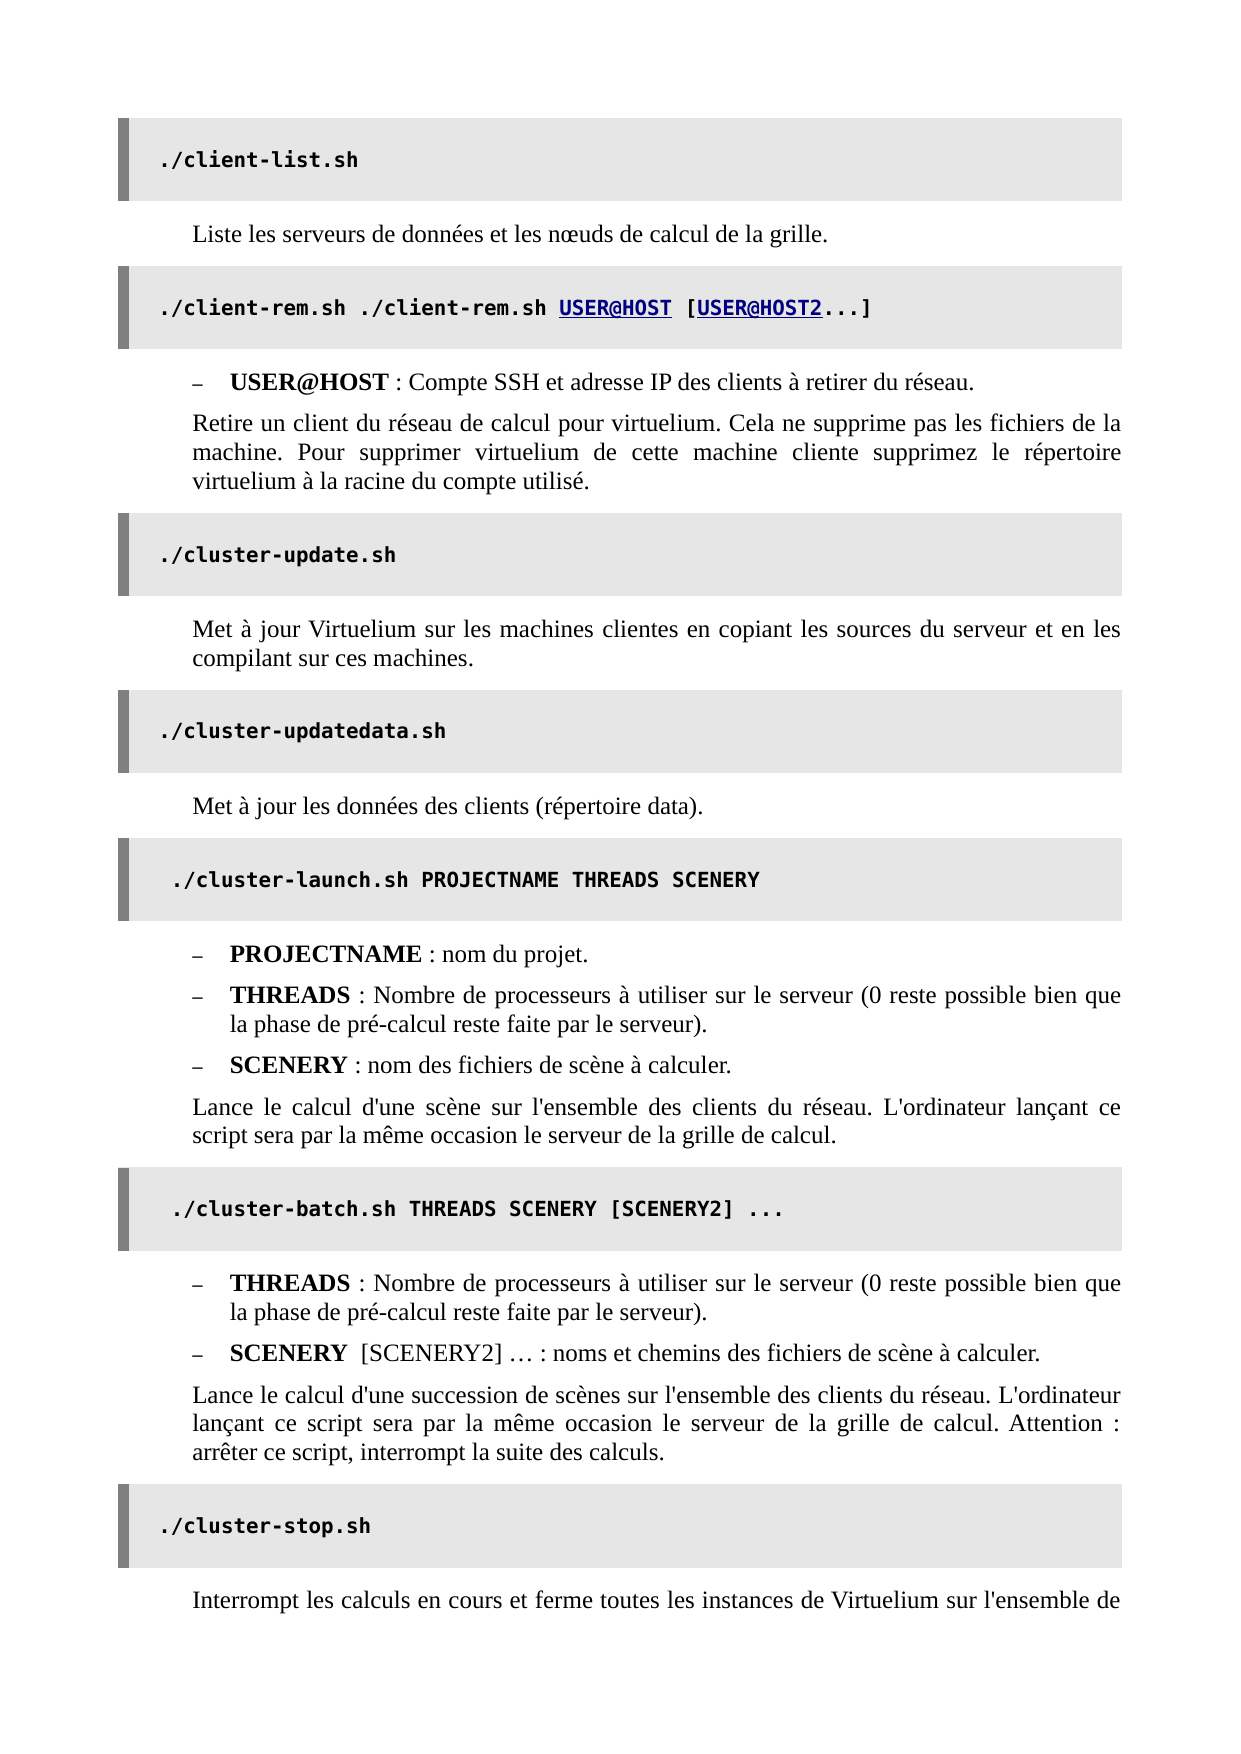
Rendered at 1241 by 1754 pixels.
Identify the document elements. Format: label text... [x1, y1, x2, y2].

text ./client-list.sh [129, 118, 1122, 201]
text Retire un client du réseau de calcul pour virtuelium. Cela ne supprime pas les fichiers de la machine. Pour supprimer virtuelium de cette machine cliente supprimez le répertoire virtuelium à la racine du compte utilisé. [192, 408, 1122, 495]
text Liste les serveurs de données et les nœuds de calcul de la grille. [192, 219, 1122, 248]
text ./cluster-batch.sh THREADS SCENERY [SCENERY2] ... [118, 1167, 1122, 1251]
list THREADS : Nombre de processeurs à utiliser sur le serveur (0 reste possible bien que la phase de pré-calcul reste faite par le serveur). [192, 980, 1122, 1038]
list USER@HOST : Compte SSH et adresse IP des clients à retirer du réseau. [192, 367, 1122, 396]
text ./client-rem.sh ./client-rem.sh USER@HOST [USER@HOST2...] [129, 266, 1122, 349]
text Met à jour Virtuelium sur les machines clientes en copiant les sources du serveur et en les compilant sur ces machines. [192, 614, 1122, 672]
text Met à jour les données des clients (répertoire data). [118, 791, 1122, 820]
list PROJECTNAME : nom du projet. [192, 939, 1122, 968]
list SCENERY : nom des fichiers de scène à calculer. [192, 1050, 1122, 1079]
text ./cluster-update.sh [129, 513, 1122, 596]
text Lance le calcul d'une scène sur l'ensemble des clients du réseau. L'ordinateur lançant ce script sera par la même occasion le serveur de la grille de calcul. [192, 1092, 1122, 1149]
text ./cluster-launch.sh PROJECTNAME THREADS SCENERY [129, 838, 1122, 921]
text ./cluster-stop.sh [129, 1484, 1122, 1568]
text Lance le calcul d'une succession de scènes sur l'ensemble des clients du réseau. L'ordinateur lançant ce script sera par la même occasion le serveur de la grille de calcul. Attention : arrêter ce script, interrompt la suite des calculs. [192, 1380, 1122, 1466]
text Interrompt les calculs en cours et ferme toutes les instances de Virtuelium sur l'ensemble de [192, 1585, 1122, 1614]
list SCENERY [SCENERY2] … : noms et chemins des fichiers de scène à calculer. [192, 1338, 1122, 1367]
list THREADS : Nombre de processeurs à utiliser sur le serveur (0 reste possible bien que la phase de pré-calcul reste faite par le serveur). [192, 1268, 1122, 1326]
text ./cluster-updatedata.sh [129, 690, 1122, 773]
